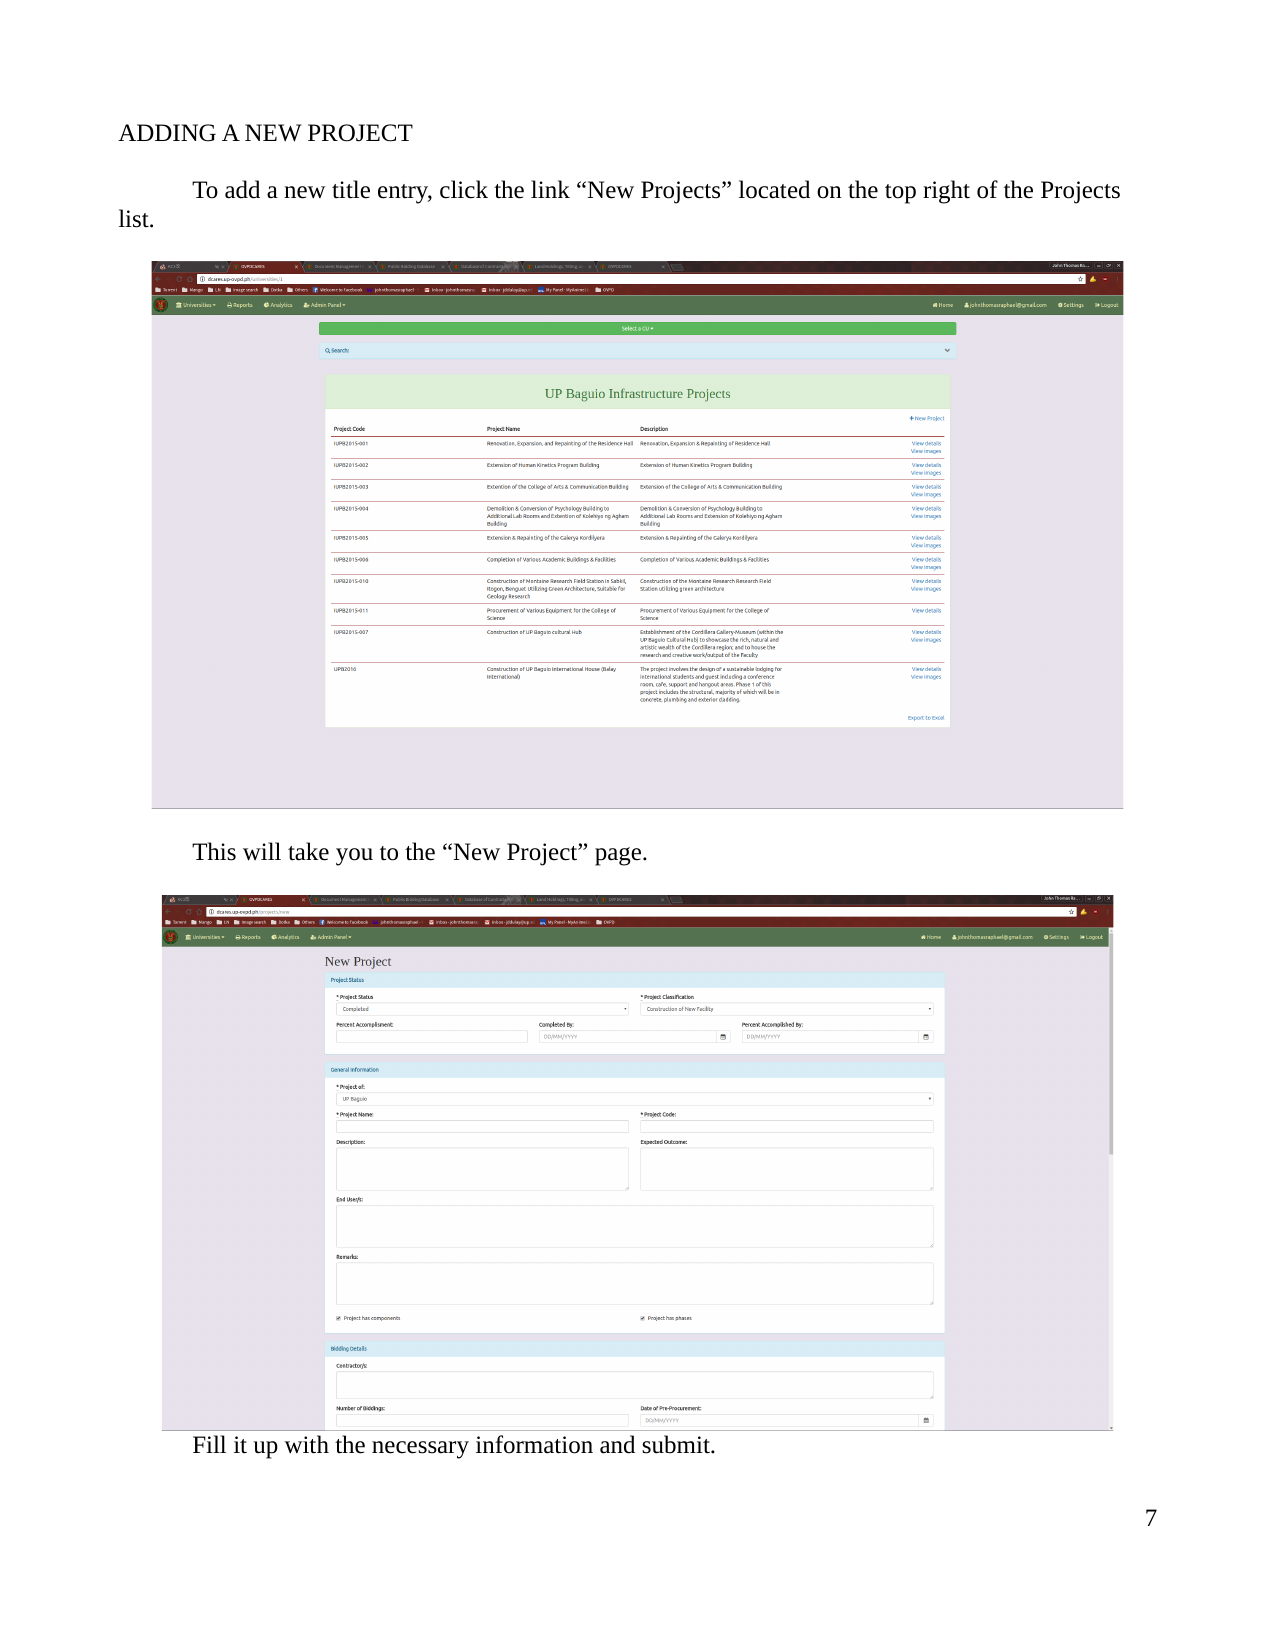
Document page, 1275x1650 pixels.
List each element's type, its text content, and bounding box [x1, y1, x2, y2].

picture [151, 261, 1124, 809]
text To add a new title entry, click the link “New Projects” located on the top right of the Projects list. [118, 176, 1157, 233]
text This will take you to the “New Project” page. [118, 837, 1157, 866]
text Fill it up with the necessary information and submit. [118, 895, 1157, 1459]
picture [161, 895, 1114, 1431]
text ADDING A NEW PROJECT [118, 118, 1157, 147]
